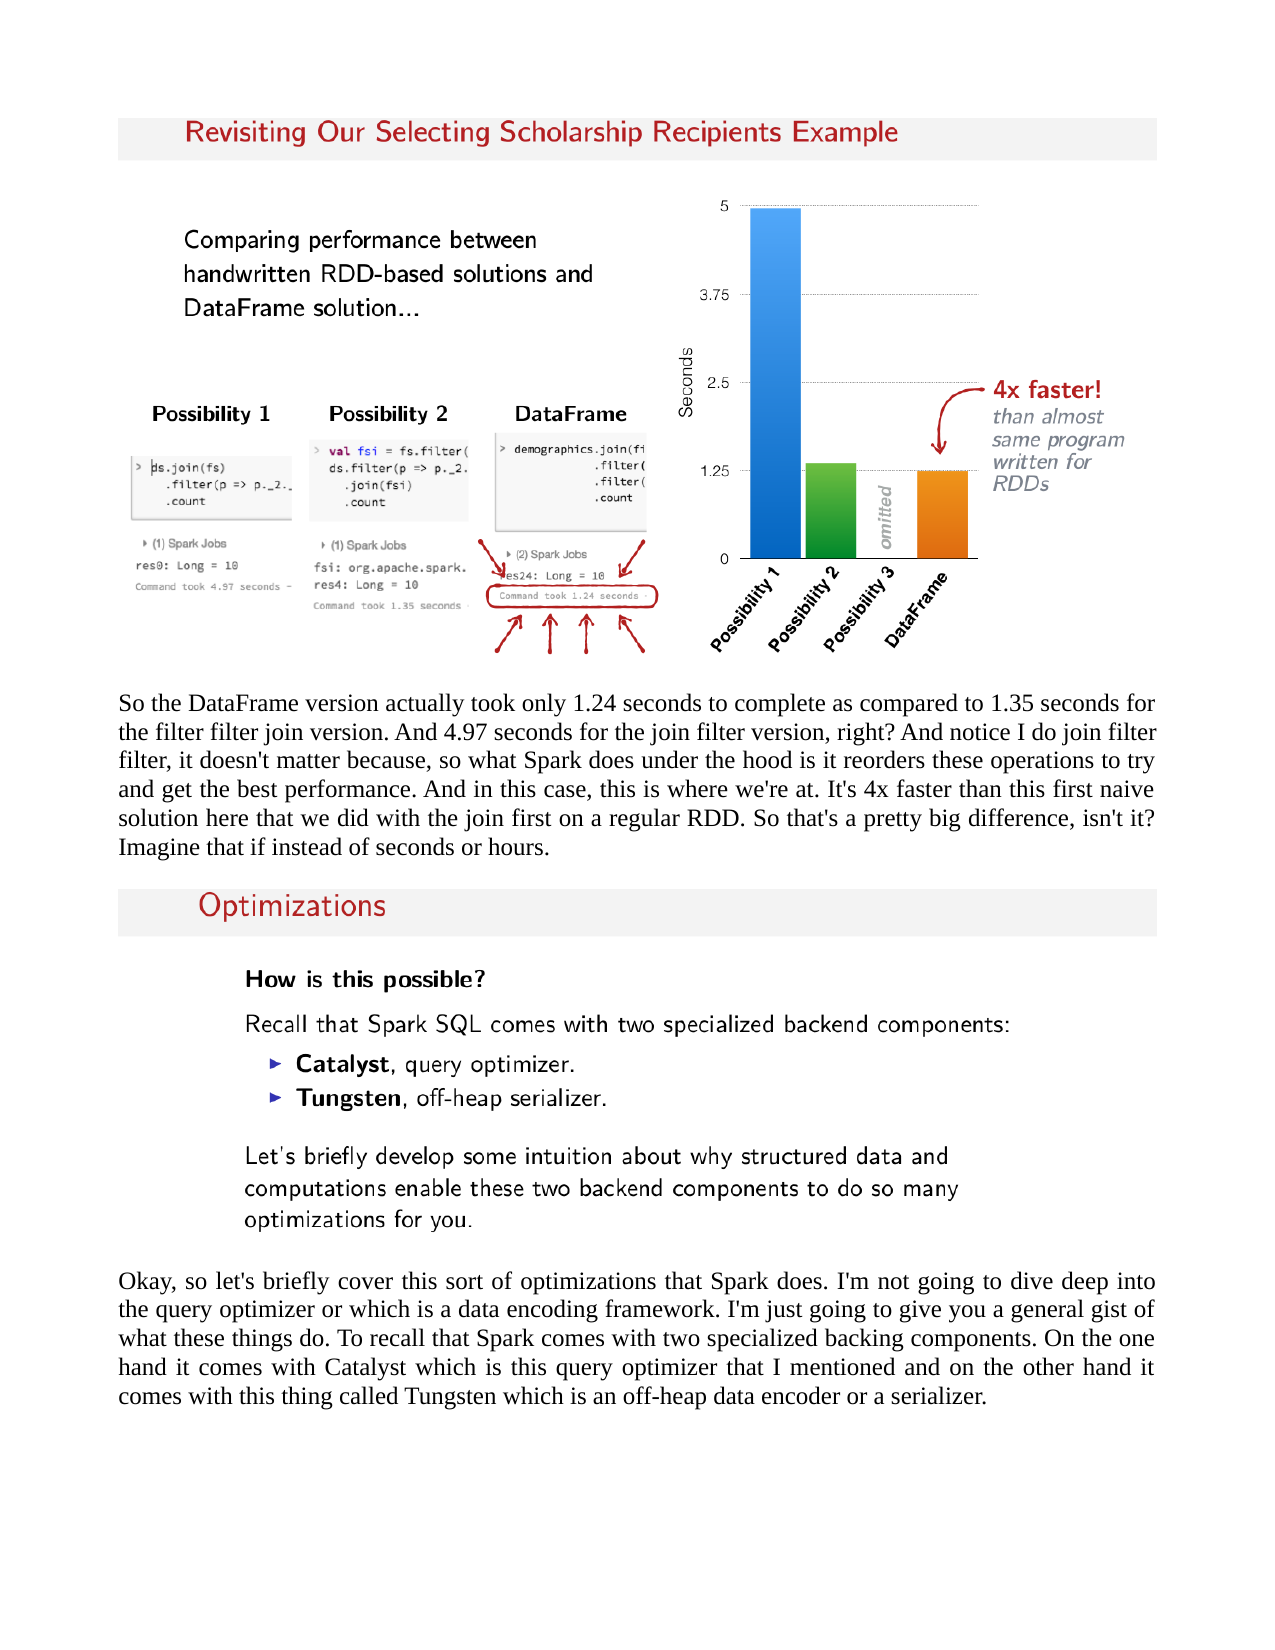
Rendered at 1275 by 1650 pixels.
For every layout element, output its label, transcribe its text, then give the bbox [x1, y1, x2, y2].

text Okay, so let's briefly cover this sort of optimizations that Spark does. I'm not going to dive deep into the query optimizer or which is a data encoding framework. I'm just going to give you a general gist of what these things do. To recall that Spark comes with two specialized backing components. On the one hand it comes with Catalyst which is this query optimizer that I mentioned and on the other hand it comes with this thing called Tungsten which is an off-heap data encoder or a serializer. [118, 1266, 1157, 1409]
picture [118, 889, 1157, 1237]
picture [118, 118, 1157, 660]
text So the DataFrame version actually took only 1.24 seconds to complete as compared to 1.35 seconds for the filter filter join version. And 4.97 seconds for the join filter version, right? And notice I do join filter filter, it doesn't matter because, so what Spark does under the hood is it reorders these operations to try and get the best performance. And in this case, this is where we're at. It's 4x faster than this first naive solution here that we did with the join first on a regular RDD. So that's a pretty big difference, isn't it? Imagine that if instead of seconds or hours. [118, 688, 1157, 860]
